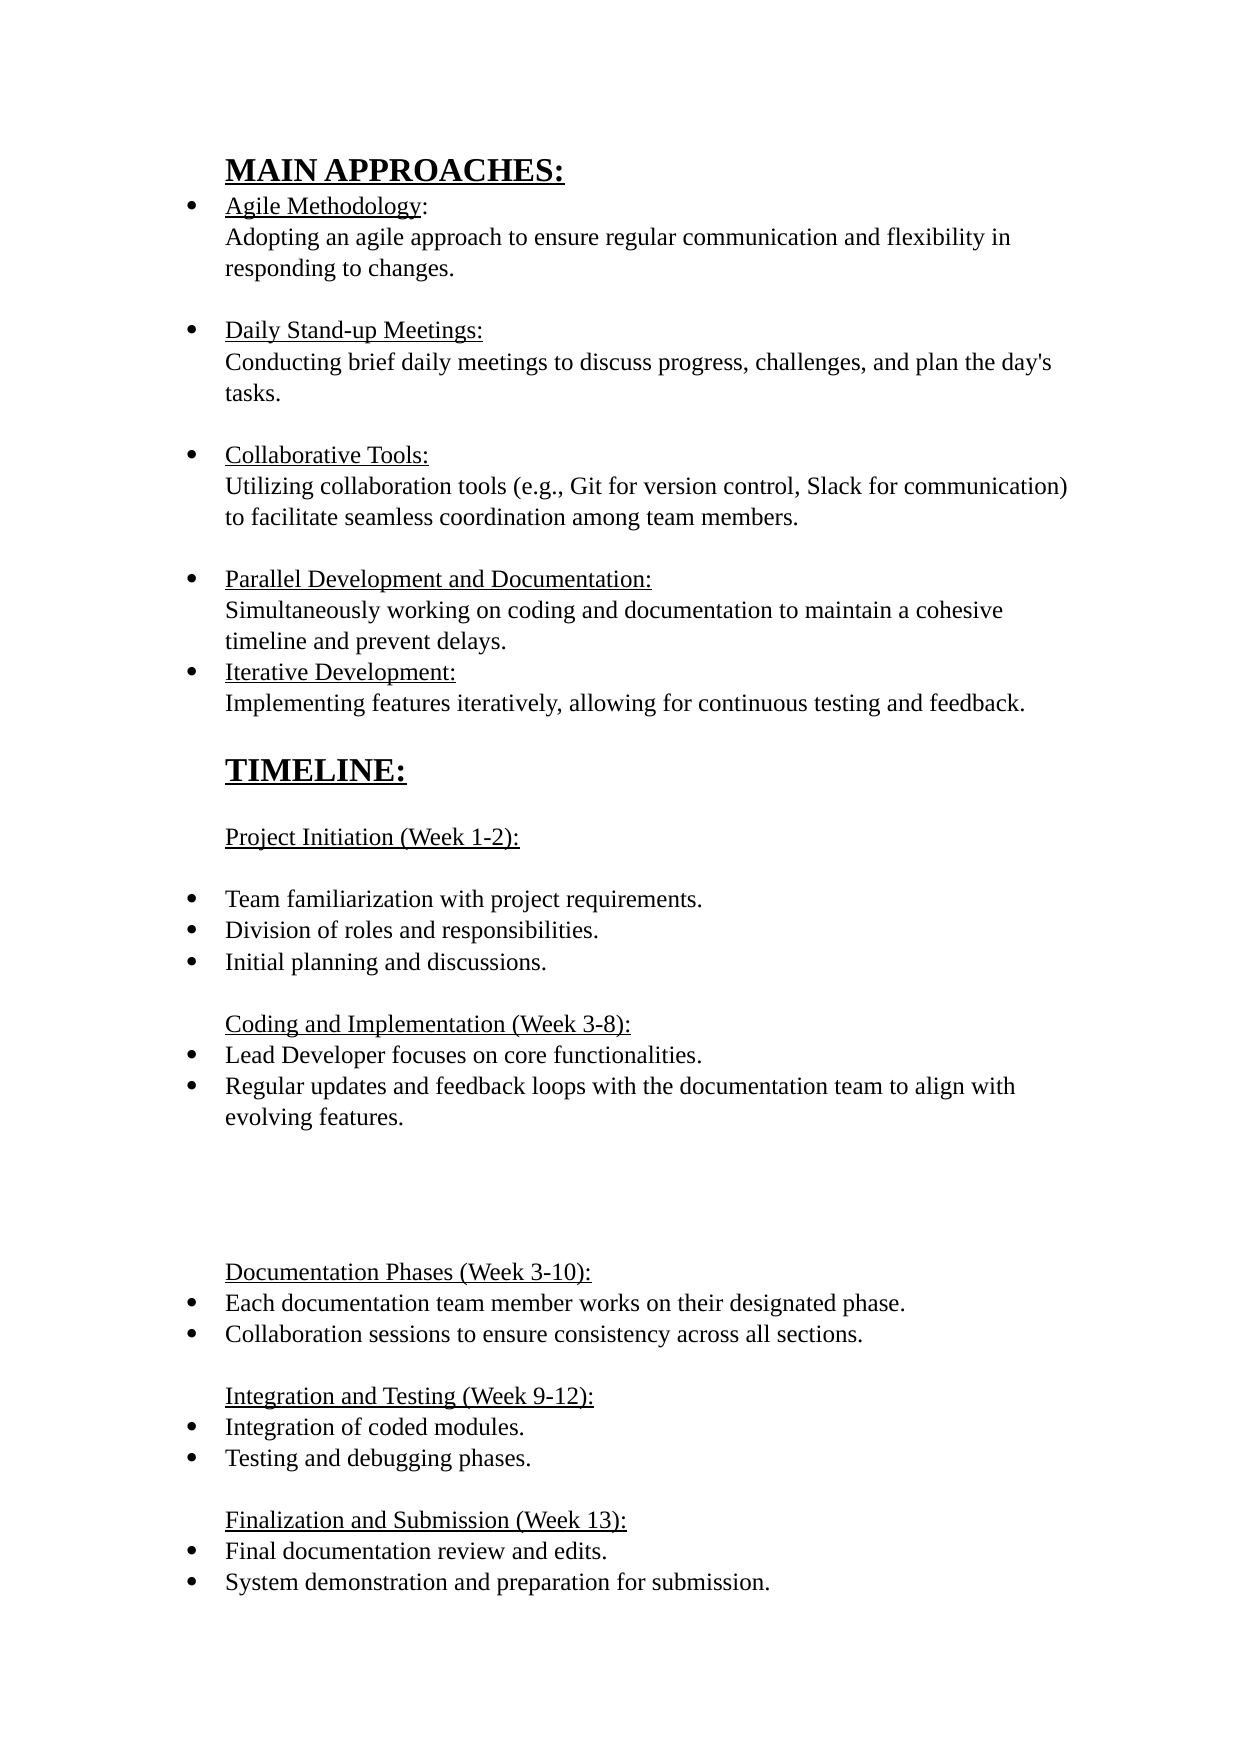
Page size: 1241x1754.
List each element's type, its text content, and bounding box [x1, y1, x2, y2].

list MAIN APPROACHES: [225, 150, 1090, 188]
list Finalization and Submission (Week 13): [225, 1505, 1090, 1534]
list Implementing features iteratively, allowing for continuous testing and feedback. [225, 688, 1090, 717]
list Testing and debugging phases. [187, 1443, 1090, 1472]
list Integration and Testing (Week 9-12): [225, 1381, 1090, 1410]
list Iterative Development: [187, 657, 1090, 686]
list Lead Developer focuses on core functionalities. [187, 1040, 1090, 1068]
list Adopting an agile approach to ensure regular communication and flexibility in responding to changes. [225, 222, 1090, 282]
list Collaborative Tools: [187, 440, 1090, 468]
list TIMELINE: [225, 750, 1090, 788]
list Parallel Development and Documentation: [187, 564, 1090, 593]
list Initial planning and discussions. [187, 947, 1090, 975]
list Collaboration sessions to ensure consistency across all sections. [187, 1319, 1090, 1348]
list Integration of coded modules. [187, 1412, 1090, 1441]
list Final documentation review and edits. [187, 1536, 1090, 1565]
list Conducting brief daily meetings to discuss progress, challenges, and plan the day's tasks. [225, 347, 1090, 406]
list Project Initiation (Week 1-2): [225, 822, 1090, 851]
list Utilizing collaboration tools (e.g., Git for version control, Slack for communication) to facilitate seamless coordination among team members. [225, 471, 1090, 531]
list Team familiarization with project requirements. [187, 884, 1090, 913]
list Daily Stand-up Meetings: [187, 316, 1090, 344]
list System demonstration and preparation for submission. [187, 1567, 1090, 1596]
list Coding and Implementation (Week 3-8): [225, 1009, 1090, 1037]
list Regular updates and feedback loops with the documentation team to align with evolving features. [187, 1071, 1090, 1131]
list Documentation Phases (Week 3-10): [225, 1257, 1090, 1286]
list Simultaneously working on coding and documentation to maintain a cohesive timeline and prevent delays. [225, 595, 1090, 655]
list Agile Methodology: [187, 191, 1090, 220]
list Each documentation team member works on their designated phase. [187, 1288, 1090, 1317]
list Division of roles and responsibilities. [187, 916, 1090, 944]
